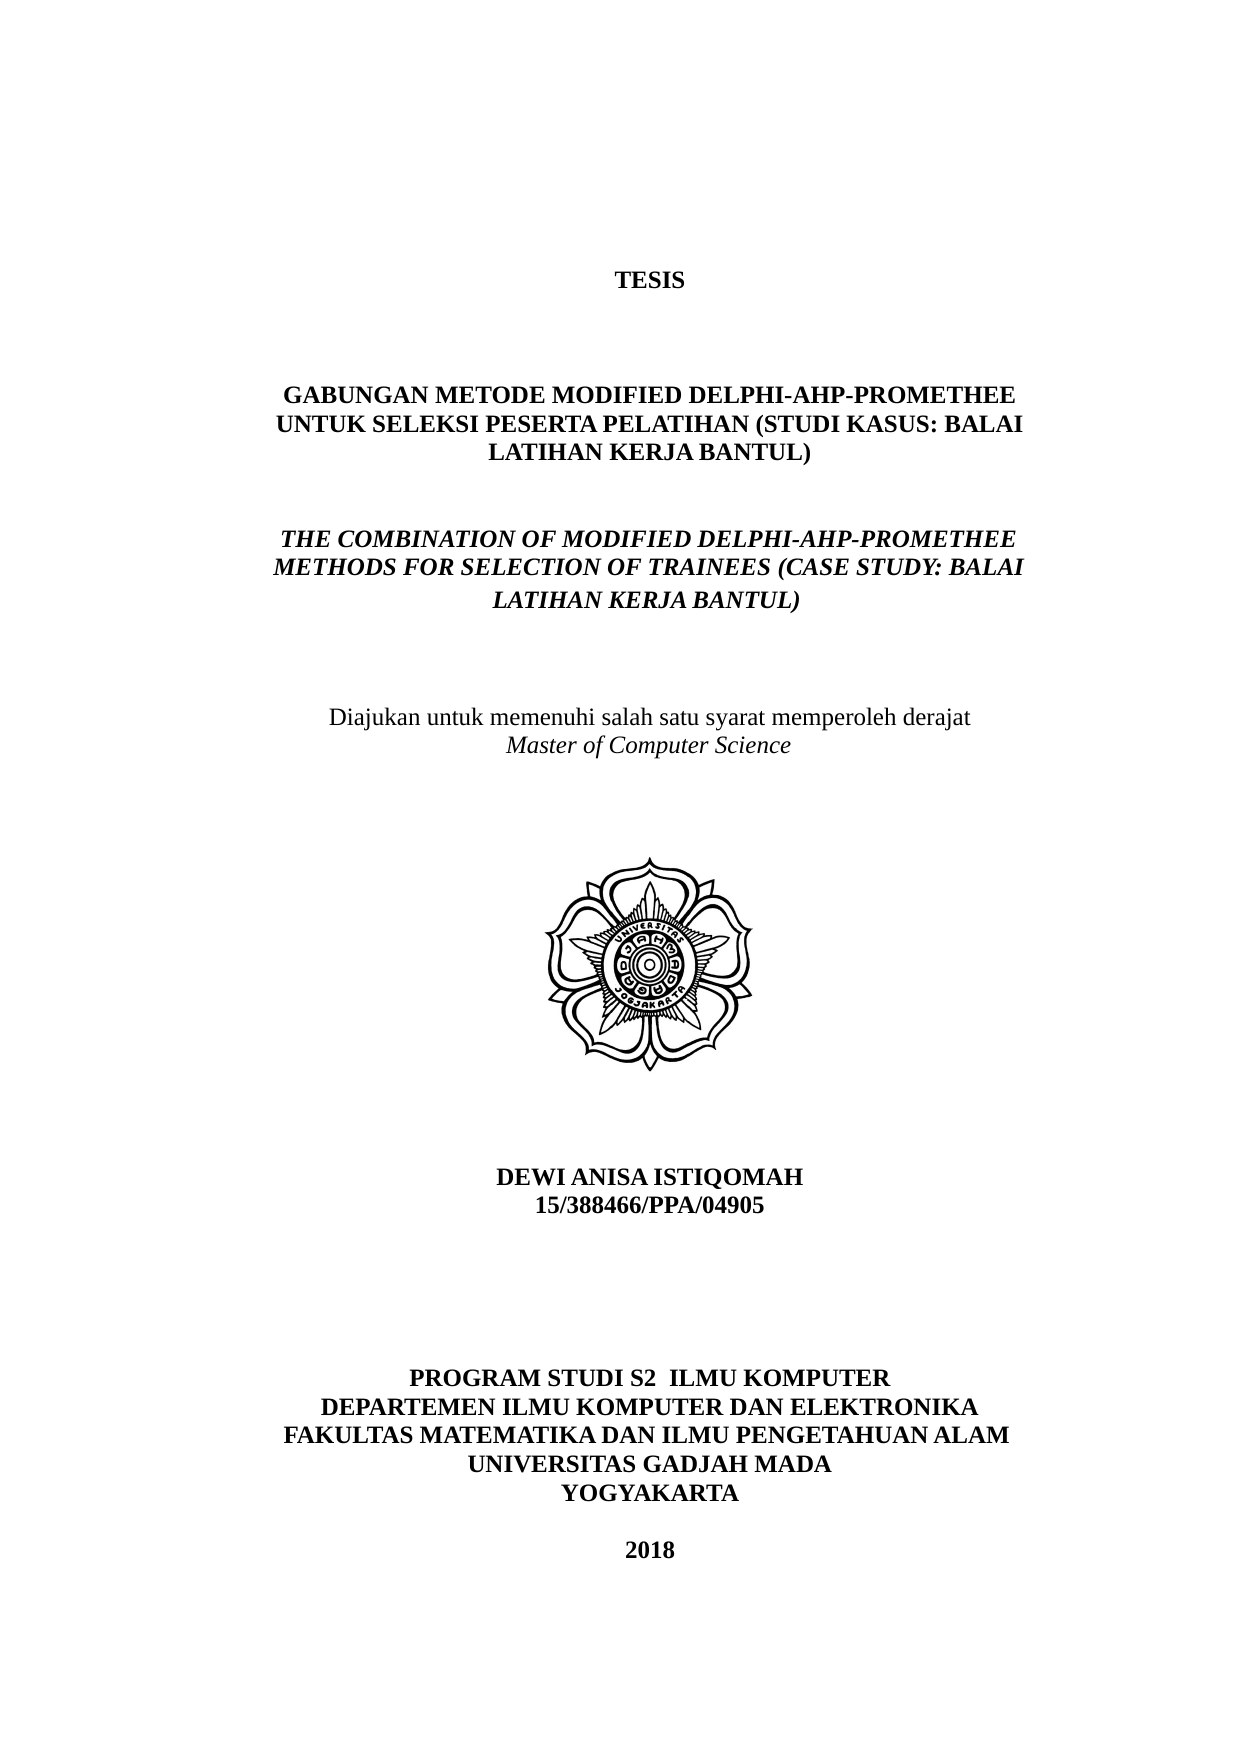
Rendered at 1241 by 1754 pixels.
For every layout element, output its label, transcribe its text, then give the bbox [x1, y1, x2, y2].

text PROGRAM STUDI S2 Ilmu Komputer [236, 1363, 1063, 1392]
text Diajukan untuk memenuhi salah satu syarat memperoleh derajat [236, 702, 1063, 730]
text YOGYAKARTA [236, 1478, 1063, 1507]
text tesis [236, 265, 1063, 294]
text 2018 [236, 1535, 1063, 1564]
text 15/388466/PPA/04905 [236, 1190, 1063, 1219]
text UNIVERSITAS GADJAH MADA [236, 1449, 1063, 1478]
text FAKULTAS MATEMATIKA DAN ILMU PENGETAHUAN ALAM [236, 1420, 1063, 1449]
text DEWI ANISA ISTIQOMAH [236, 1162, 1063, 1190]
text DEPARTEMEN Ilmu Komputer dan Elektronika [236, 1392, 1063, 1420]
text GABUNGAN METODE MODIFIED DELPHI-AHP-PROMETHEE UNTUK SELEKSI PESERTA PELATIHAN (STUDI KASUS: BALAI LATIHAN KERJA BANTUL) [236, 380, 1063, 466]
picture [535, 848, 765, 1082]
text THE combination OF MODIFIED DELPHI-AHP-PROMETHEE METHODS FOR SELECTION OF TRAINEES (case study: Balai Latihan kerja Bantul) [236, 524, 1063, 615]
text Master of Computer Science [236, 730, 1063, 759]
